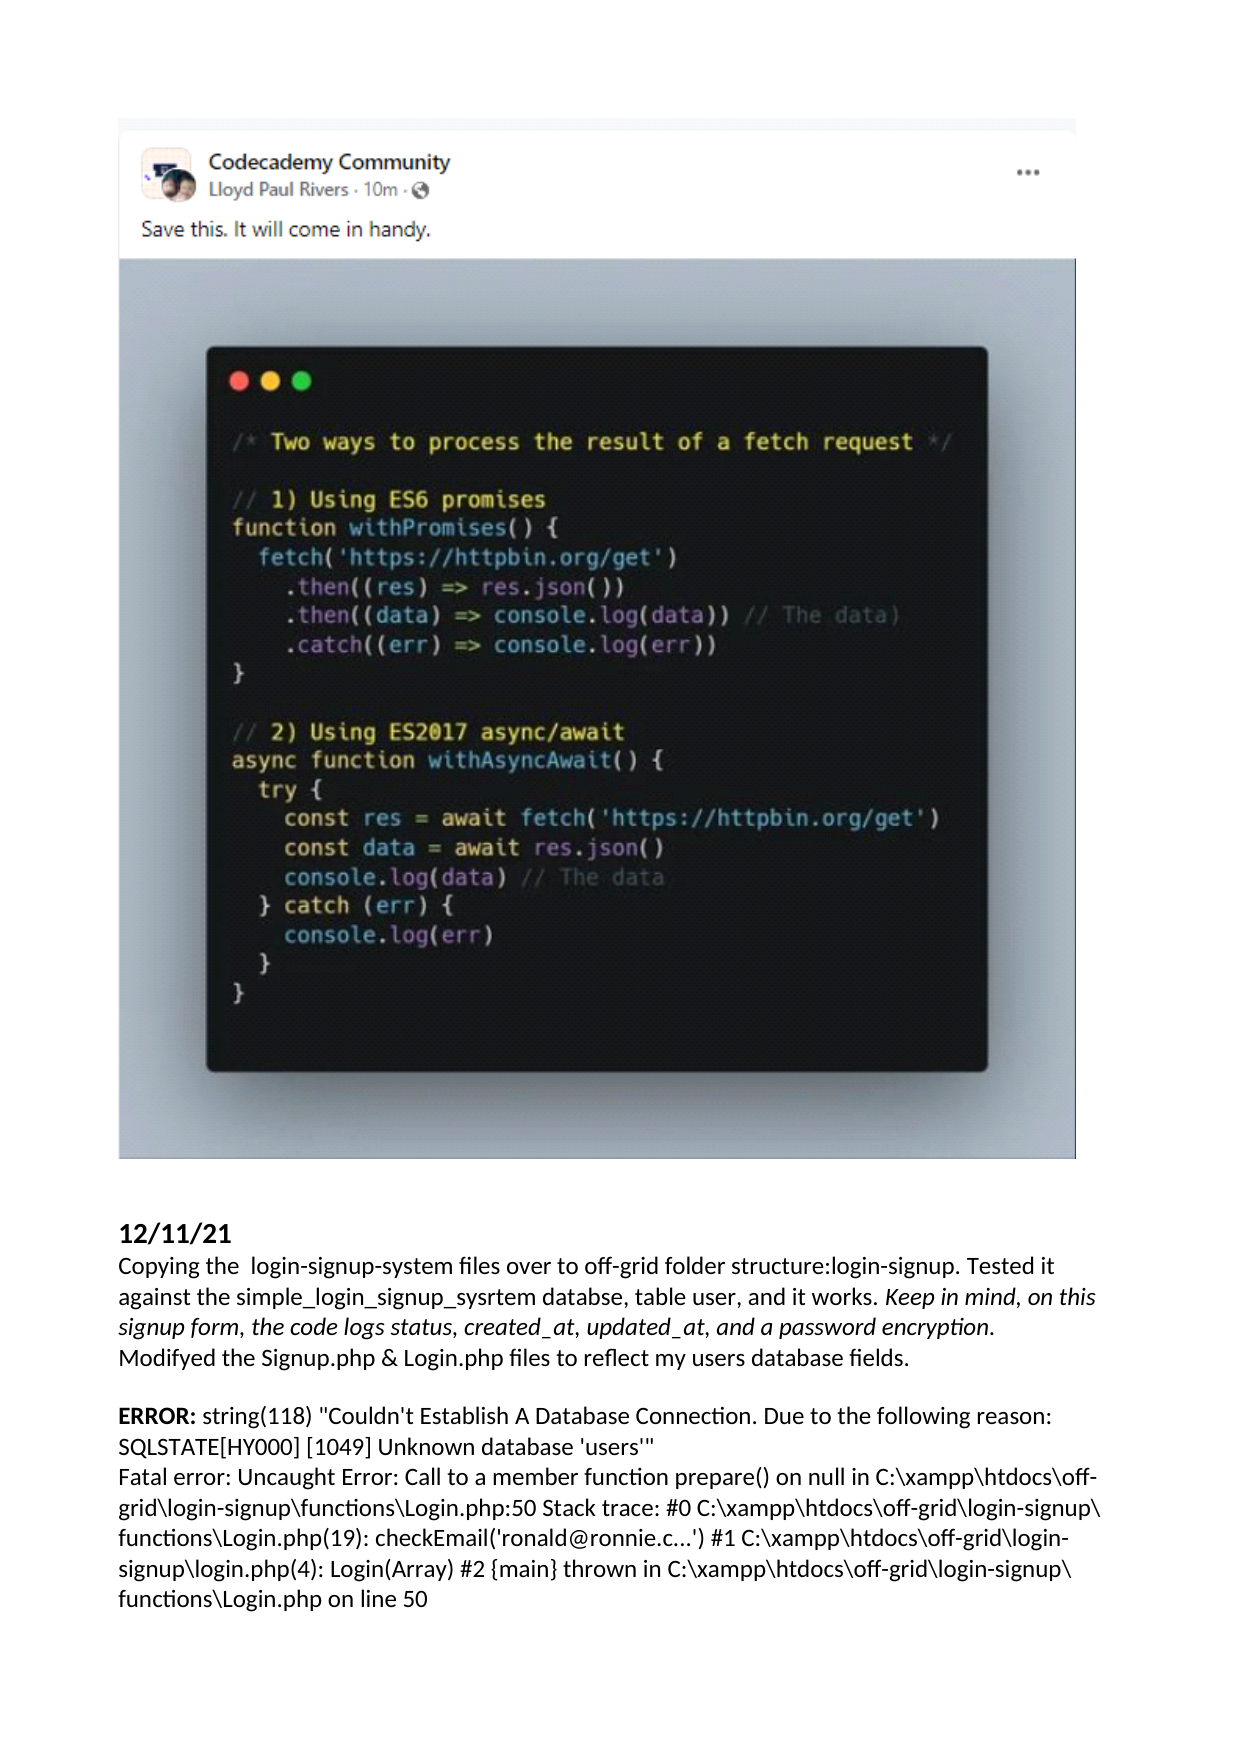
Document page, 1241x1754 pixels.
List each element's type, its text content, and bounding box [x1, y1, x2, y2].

text Modifyed the Signup.php & Login.php files to reflect my users database fields. [118, 1342, 1122, 1372]
text ERROR: string(118) "Couldn't Establish A Database Connection. Due to the following reason: SQLSTATE[HY000] [1049] Unknown database 'users'" [118, 1401, 1122, 1462]
text Fatal error: Uncaught Error: Call to a member function prepare() on null in C:\xampp\htdocs\off-grid\login-signup\functions\Login.php:50 Stack trace: #0 C:\xampp\htdocs\off-grid\login-signup\functions\Login.php(19): checkEmail('ronald@ronnie.c...') #1 C:\xampp\htdocs\off-grid\login-signup\login.php(4): Login(Array) #2 {main} thrown in C:\xampp\htdocs\off-grid\login-signup\functions\Login.php on line 50 [118, 1462, 1122, 1614]
text Copying the login-signup-system files over to off-grid folder structure:login-signup. Tested it against the simple_login_signup_sysrtem databse, table user, and it works. Keep in mind, on this signup form, the code logs status, created_at, updated_at, and a password encryption. [118, 1250, 1122, 1342]
text 12/11/21 [118, 1215, 1122, 1250]
